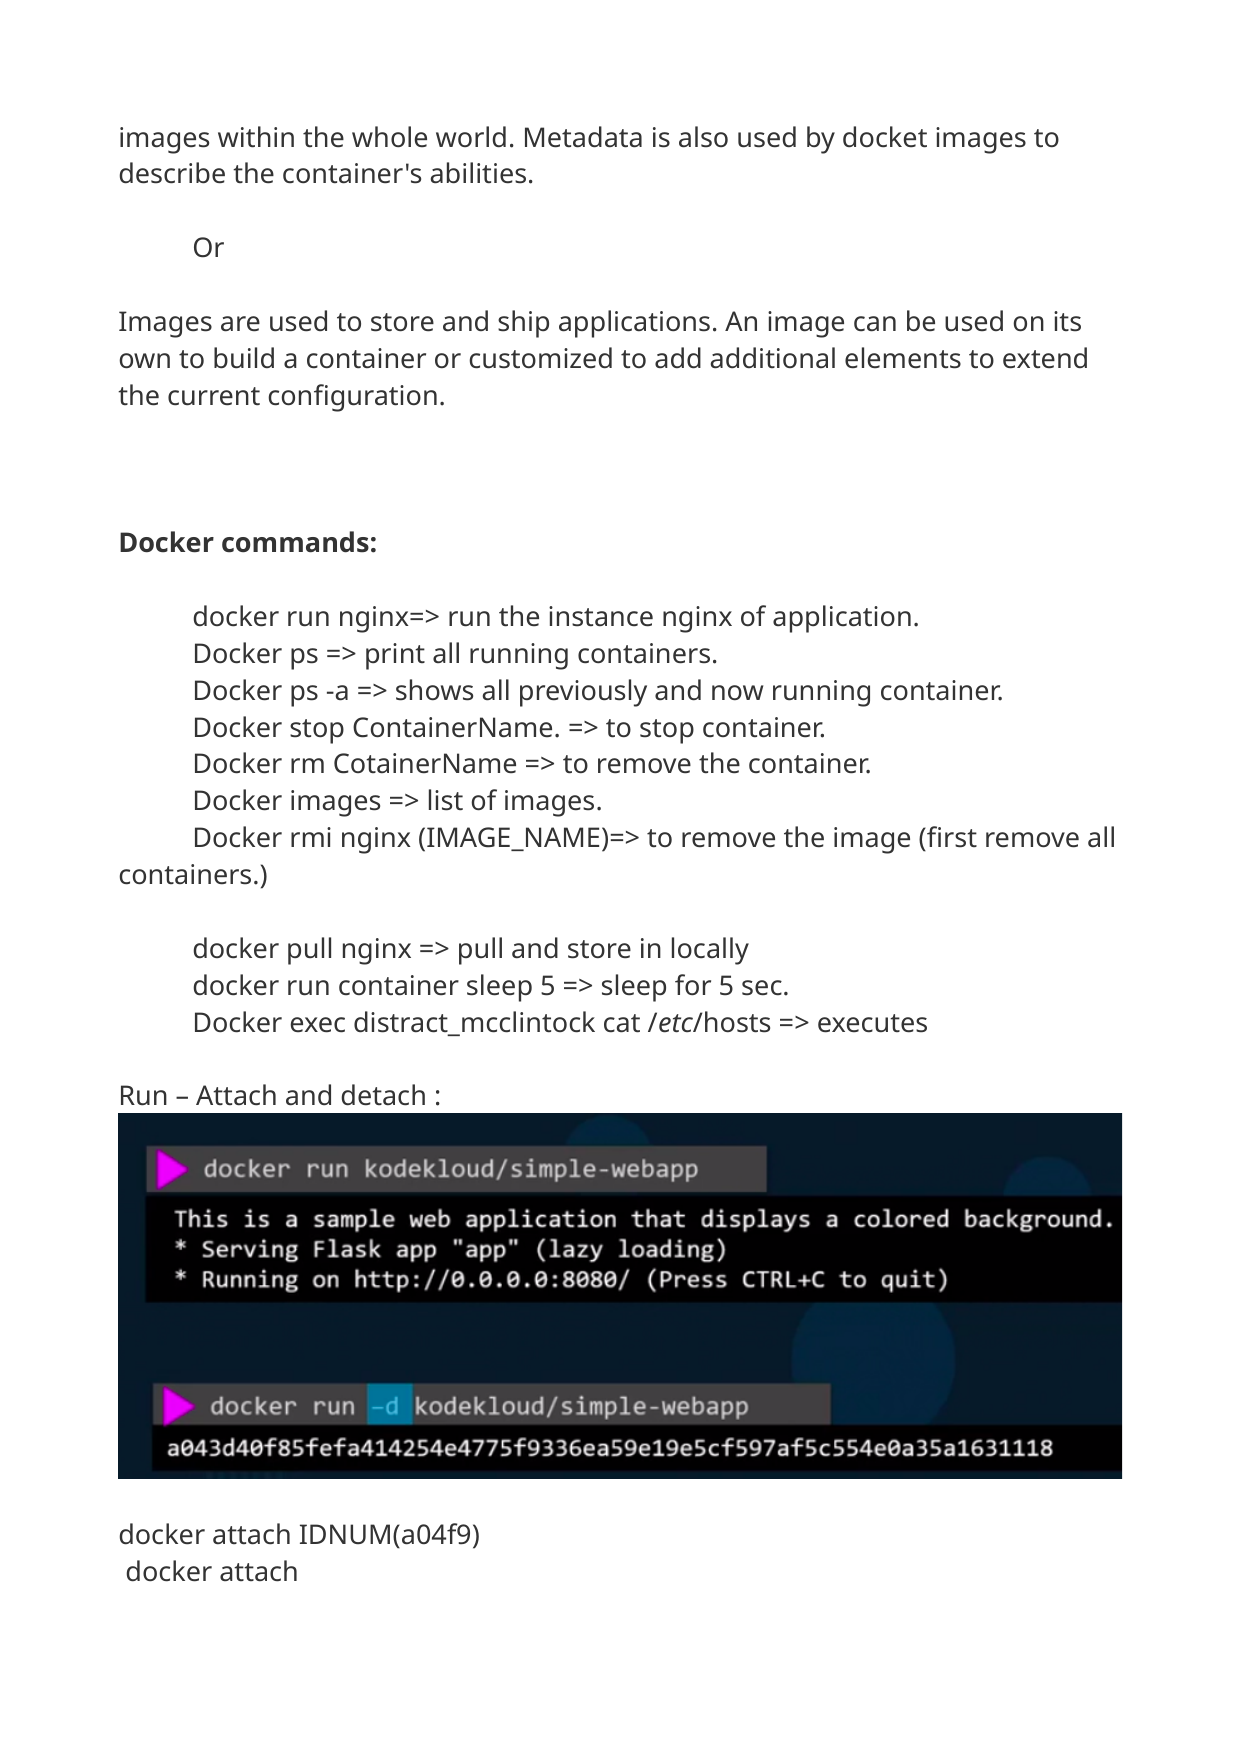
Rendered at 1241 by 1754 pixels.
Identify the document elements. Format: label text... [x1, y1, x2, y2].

text Docker ps => print all running containers. [118, 634, 1122, 671]
text docker pull nginx => pull and store in locally [118, 929, 1122, 966]
text Run – Attach and detach : [118, 1077, 1122, 1113]
text images within the whole world. Metadata is also used by docket images to describe the container's abilities. [118, 118, 1122, 192]
text Docker images => list of images. [118, 782, 1122, 819]
text Docker rmi nginx (IMAGE_NAME)=> to remove the image (first remove all containers.) [118, 819, 1122, 892]
text docker attach [118, 1552, 1122, 1589]
text Docker exec distract_mcclintock cat /etc/hosts => executes [118, 1003, 1122, 1040]
text Docker stop ContainerName. => to stop container. [118, 708, 1122, 745]
text docker run container sleep 5 => sleep for 5 sec. [118, 966, 1122, 1003]
text Images are used to store and ship applications. An image can be used on its own to build a container or customized to add additional elements to extend the current configuration. [118, 302, 1122, 413]
text Docker ps -a => shows all previously and now running container. [118, 671, 1122, 708]
text docker attach IDNUM(a04f9) [118, 1515, 1122, 1552]
text docker run nginx=> run the instance nginx of application. [118, 597, 1122, 634]
text Or [118, 229, 1122, 266]
text Docker rm CotainerName => to remove the container. [118, 745, 1122, 782]
text Docker commands: [118, 524, 1122, 561]
